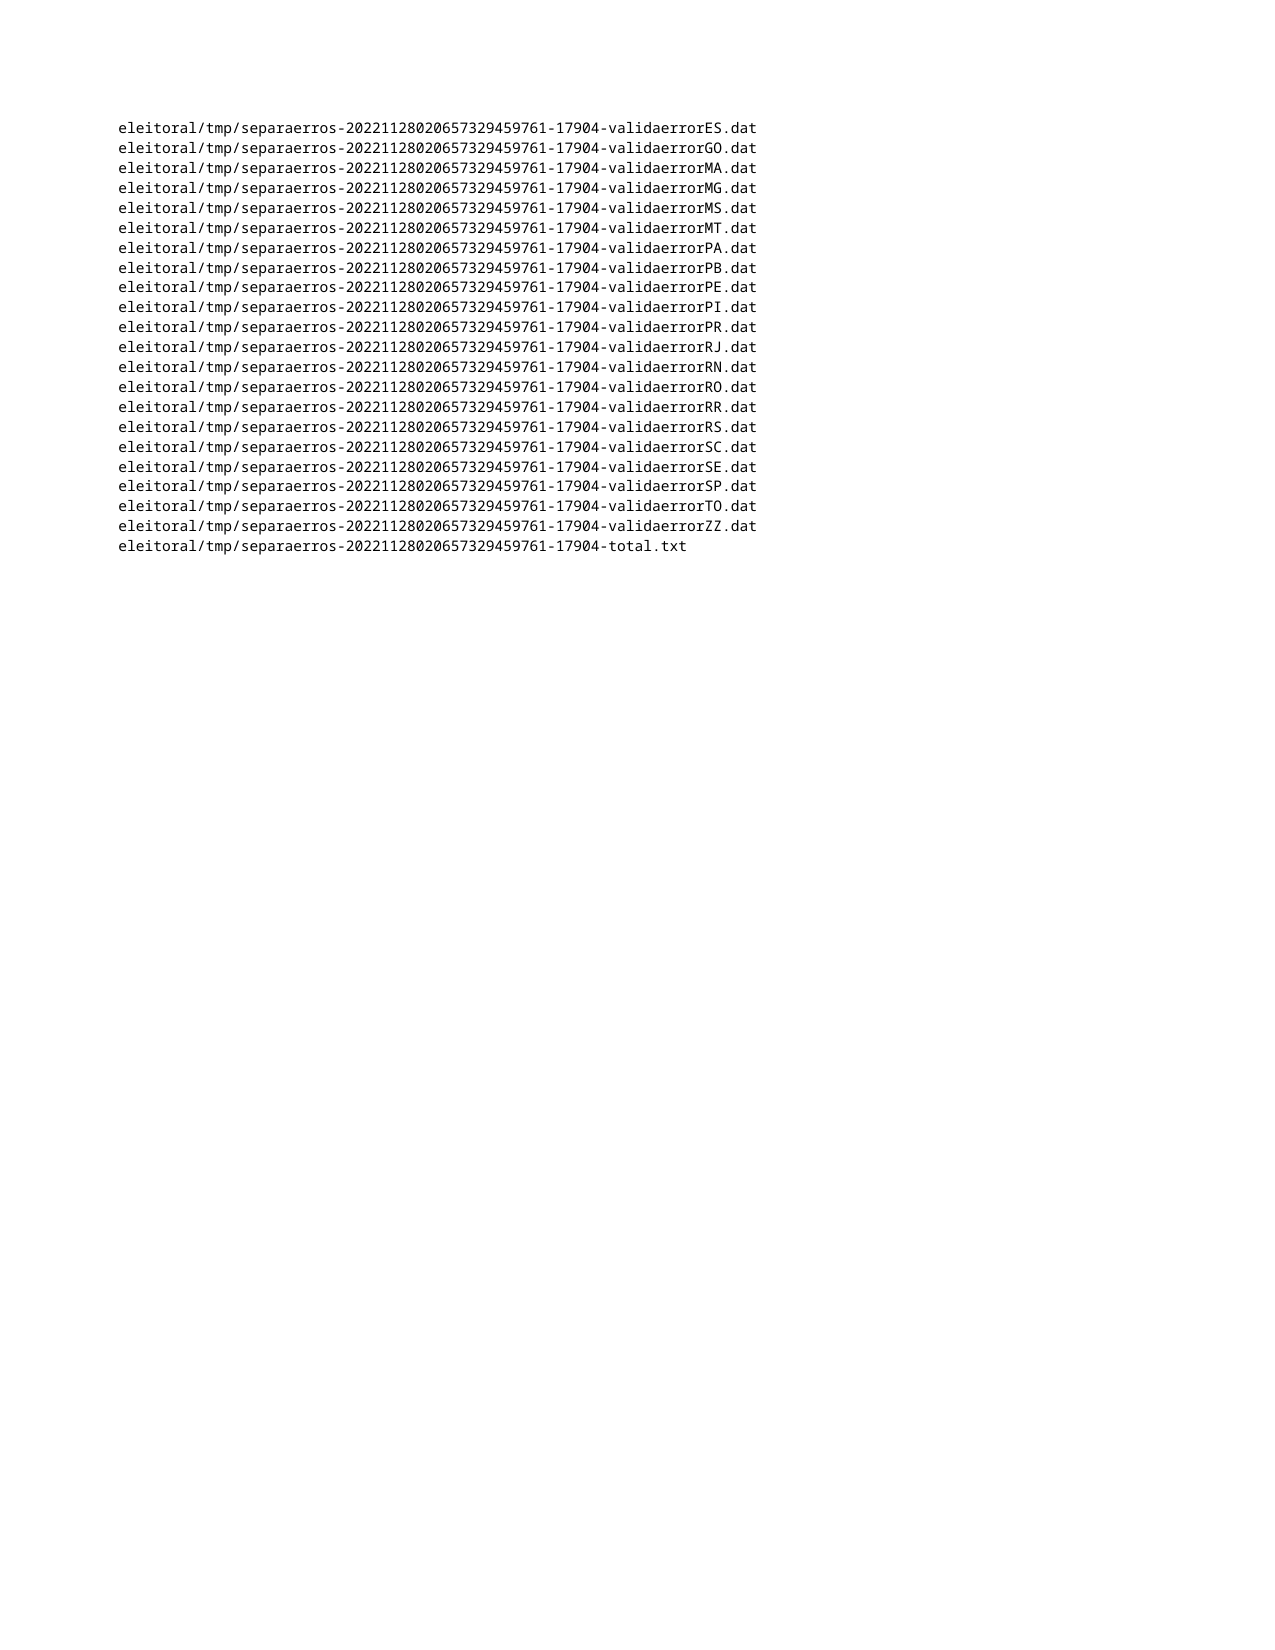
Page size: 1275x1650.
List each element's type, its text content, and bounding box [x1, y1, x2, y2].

text eleitoral/tmp/separaerros-20221128020657329459761-17904-validaerrorMT.dat [118, 218, 1157, 237]
text eleitoral/tmp/separaerros-20221128020657329459761-17904-validaerrorMS.dat [118, 198, 1157, 218]
text eleitoral/tmp/separaerros-20221128020657329459761-17904-validaerrorRS.dat [118, 417, 1157, 436]
text eleitoral/tmp/separaerros-20221128020657329459761-17904-validaerrorGO.dat [118, 138, 1157, 158]
text eleitoral/tmp/separaerros-20221128020657329459761-17904-validaerrorRO.dat [118, 377, 1157, 397]
text eleitoral/tmp/separaerros-20221128020657329459761-17904-validaerrorZZ.dat [118, 516, 1157, 536]
text eleitoral/tmp/separaerros-20221128020657329459761-17904-validaerrorMA.dat [118, 158, 1157, 178]
text eleitoral/tmp/separaerros-20221128020657329459761-17904-validaerrorTO.dat [118, 496, 1157, 516]
text eleitoral/tmp/separaerros-20221128020657329459761-17904-validaerrorSE.dat [118, 456, 1157, 476]
text eleitoral/tmp/separaerros-20221128020657329459761-17904-validaerrorSP.dat [118, 476, 1157, 496]
text eleitoral/tmp/separaerros-20221128020657329459761-17904-validaerrorMG.dat [118, 178, 1157, 198]
text eleitoral/tmp/separaerros-20221128020657329459761-17904-validaerrorRJ.dat [118, 337, 1157, 357]
text eleitoral/tmp/separaerros-20221128020657329459761-17904-validaerrorPB.dat [118, 257, 1157, 277]
text eleitoral/tmp/separaerros-20221128020657329459761-17904-validaerrorPI.dat [118, 297, 1157, 317]
text eleitoral/tmp/separaerros-20221128020657329459761-17904-validaerrorRN.dat [118, 357, 1157, 377]
text eleitoral/tmp/separaerros-20221128020657329459761-17904-validaerrorES.dat [118, 118, 1157, 138]
text eleitoral/tmp/separaerros-20221128020657329459761-17904-validaerrorPA.dat [118, 237, 1157, 257]
text eleitoral/tmp/separaerros-20221128020657329459761-17904-validaerrorPE.dat [118, 277, 1157, 297]
text eleitoral/tmp/separaerros-20221128020657329459761-17904-validaerrorRR.dat [118, 397, 1157, 417]
text eleitoral/tmp/separaerros-20221128020657329459761-17904-total.txt [118, 536, 1157, 556]
text eleitoral/tmp/separaerros-20221128020657329459761-17904-validaerrorPR.dat [118, 317, 1157, 337]
text eleitoral/tmp/separaerros-20221128020657329459761-17904-validaerrorSC.dat [118, 436, 1157, 456]
